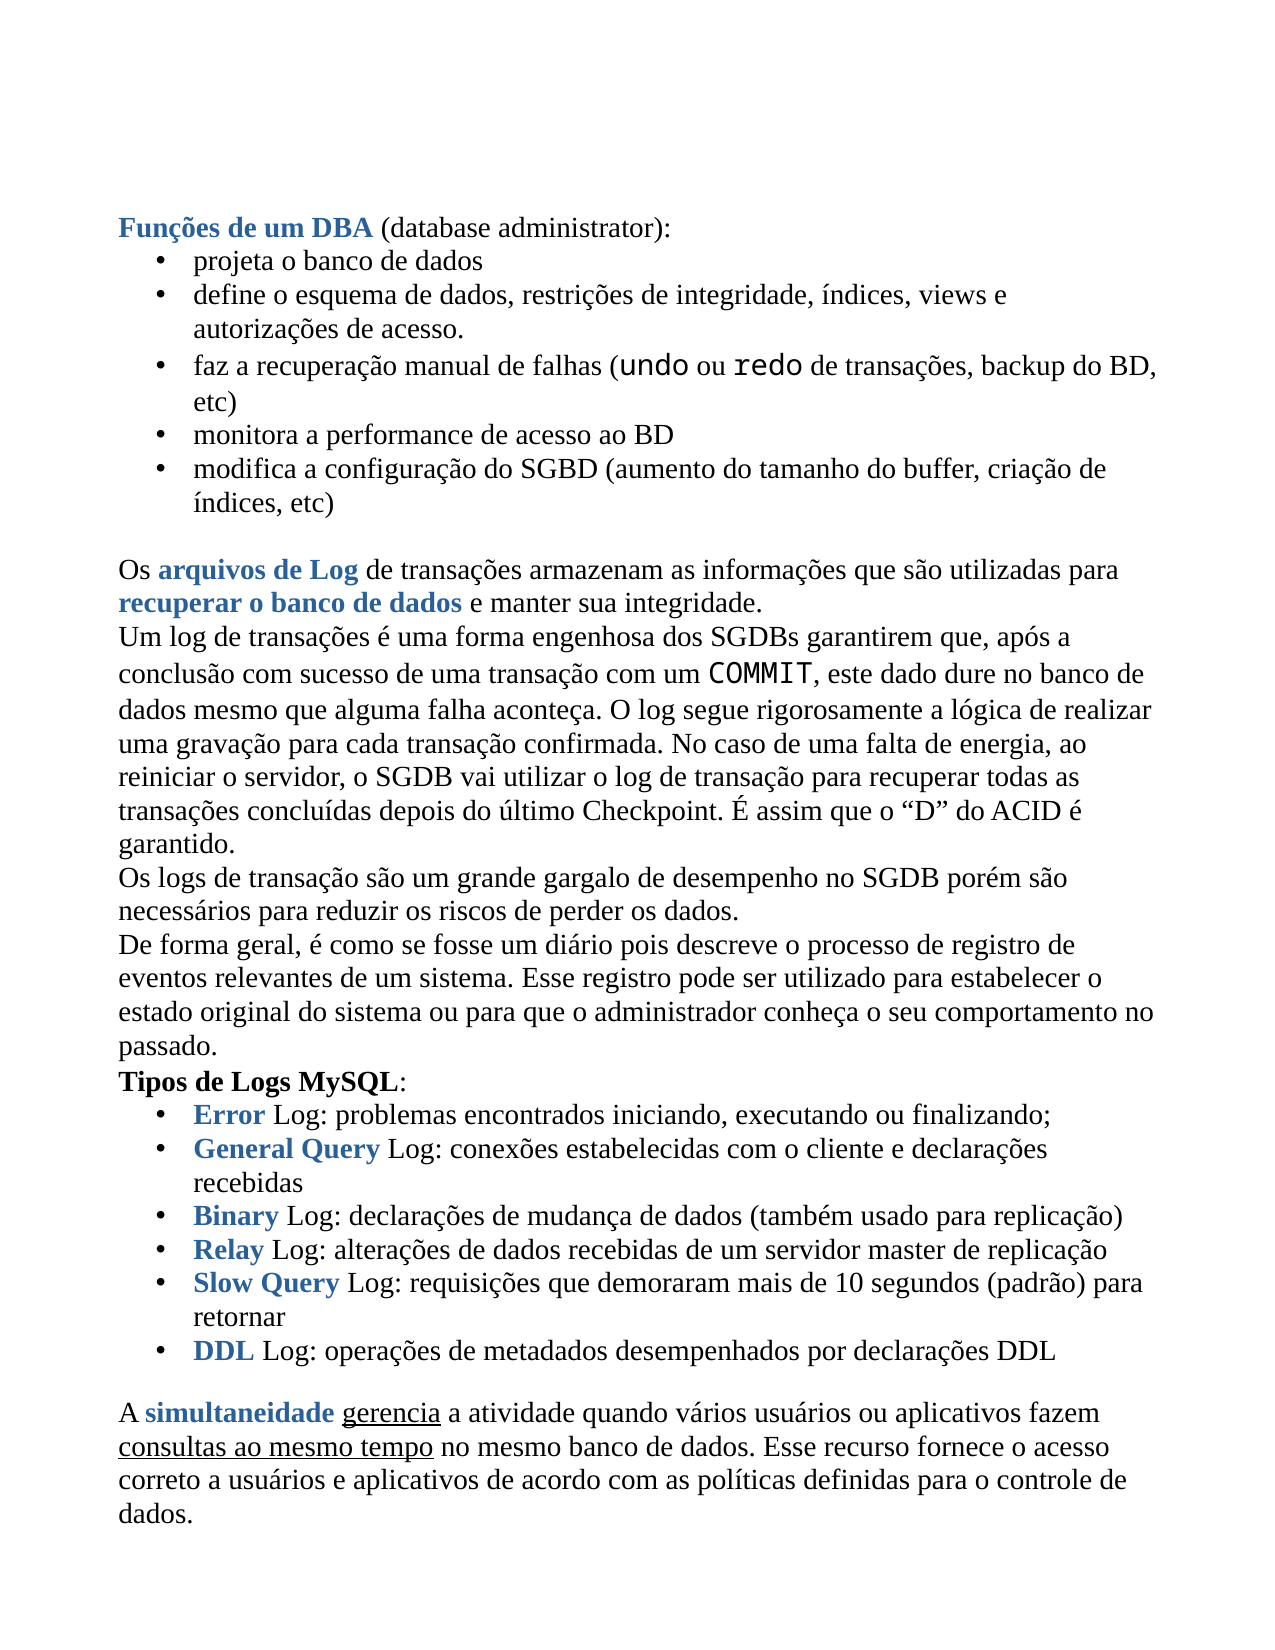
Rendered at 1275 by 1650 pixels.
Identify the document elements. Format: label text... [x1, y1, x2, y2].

list Relay Log: alterações de dados recebidas de um servidor master de replicação [156, 1232, 1157, 1266]
text Funções de um DBA (database administrator): [118, 210, 1157, 243]
text Os arquivos de Log de transações armazenam as informações que são utilizadas para recuperar o banco de dados e manter sua integridade. Um log de transações é uma forma engenhosa dos SGDBs garantirem que, após a conclusão com sucesso de uma transação com um COMMIT, este dado dure no banco de dados mesmo que alguma falha aconteça. O log segue rigorosamente a lógica de realizar uma gravação para cada transação confirmada. No caso de uma falta de energia, ao reiniciar o servidor, o SGDB vai utilizar o log de transação para recuperar todas as transações concluídas depois do último Checkpoint. É assim que o “D” do ACID é garantido. Os logs de transação são um grande gargalo de desempenho no SGDB porém são necessários para reduzir os riscos de perder os dados. De forma geral, é como se fosse um diário pois descreve o processo de registro de eventos relevantes de um sistema. Esse registro pode ser utilizado para estabelecer o estado original do sistema ou para que o administrador conheça o seu comportamento no passado. [118, 552, 1157, 1061]
text Tipos de Logs MySQL: [118, 1064, 1157, 1097]
list Error Log: problemas encontrados iniciando, executando ou finalizando; [156, 1097, 1157, 1131]
text A simultaneidade gerencia a atividade quando vários usuários ou aplicativos fazem consultas ao mesmo tempo no mesmo banco de dados. Esse recurso fornece o acesso correto a usuários e aplicativos de acordo com as políticas definidas para o controle de dados. [118, 1395, 1157, 1529]
list monitora a performance de acesso ao BD [156, 417, 1157, 451]
list projeta o banco de dados [156, 243, 1157, 277]
list modifica a configuração do SGBD (aumento do tamanho do buffer, criação de índices, etc) [156, 451, 1157, 518]
list define o esquema de dados, restrições de integridade, índices, views e autorizações de acesso. [156, 277, 1157, 344]
list General Query Log: conexões estabelecidas com o cliente e declarações recebidas [156, 1131, 1157, 1198]
list Binary Log: declarações de mudança de dados (também usado para replicação) [156, 1198, 1157, 1232]
list faz a recuperação manual de falhas (undo ou redo de transações, backup do BD, etc) [156, 344, 1157, 417]
list DDL Log: operações de metadados desempenhados por declarações DDL [156, 1333, 1157, 1366]
list Slow Query Log: requisições que demoraram mais de 10 segundos (padrão) para retornar [156, 1266, 1157, 1333]
